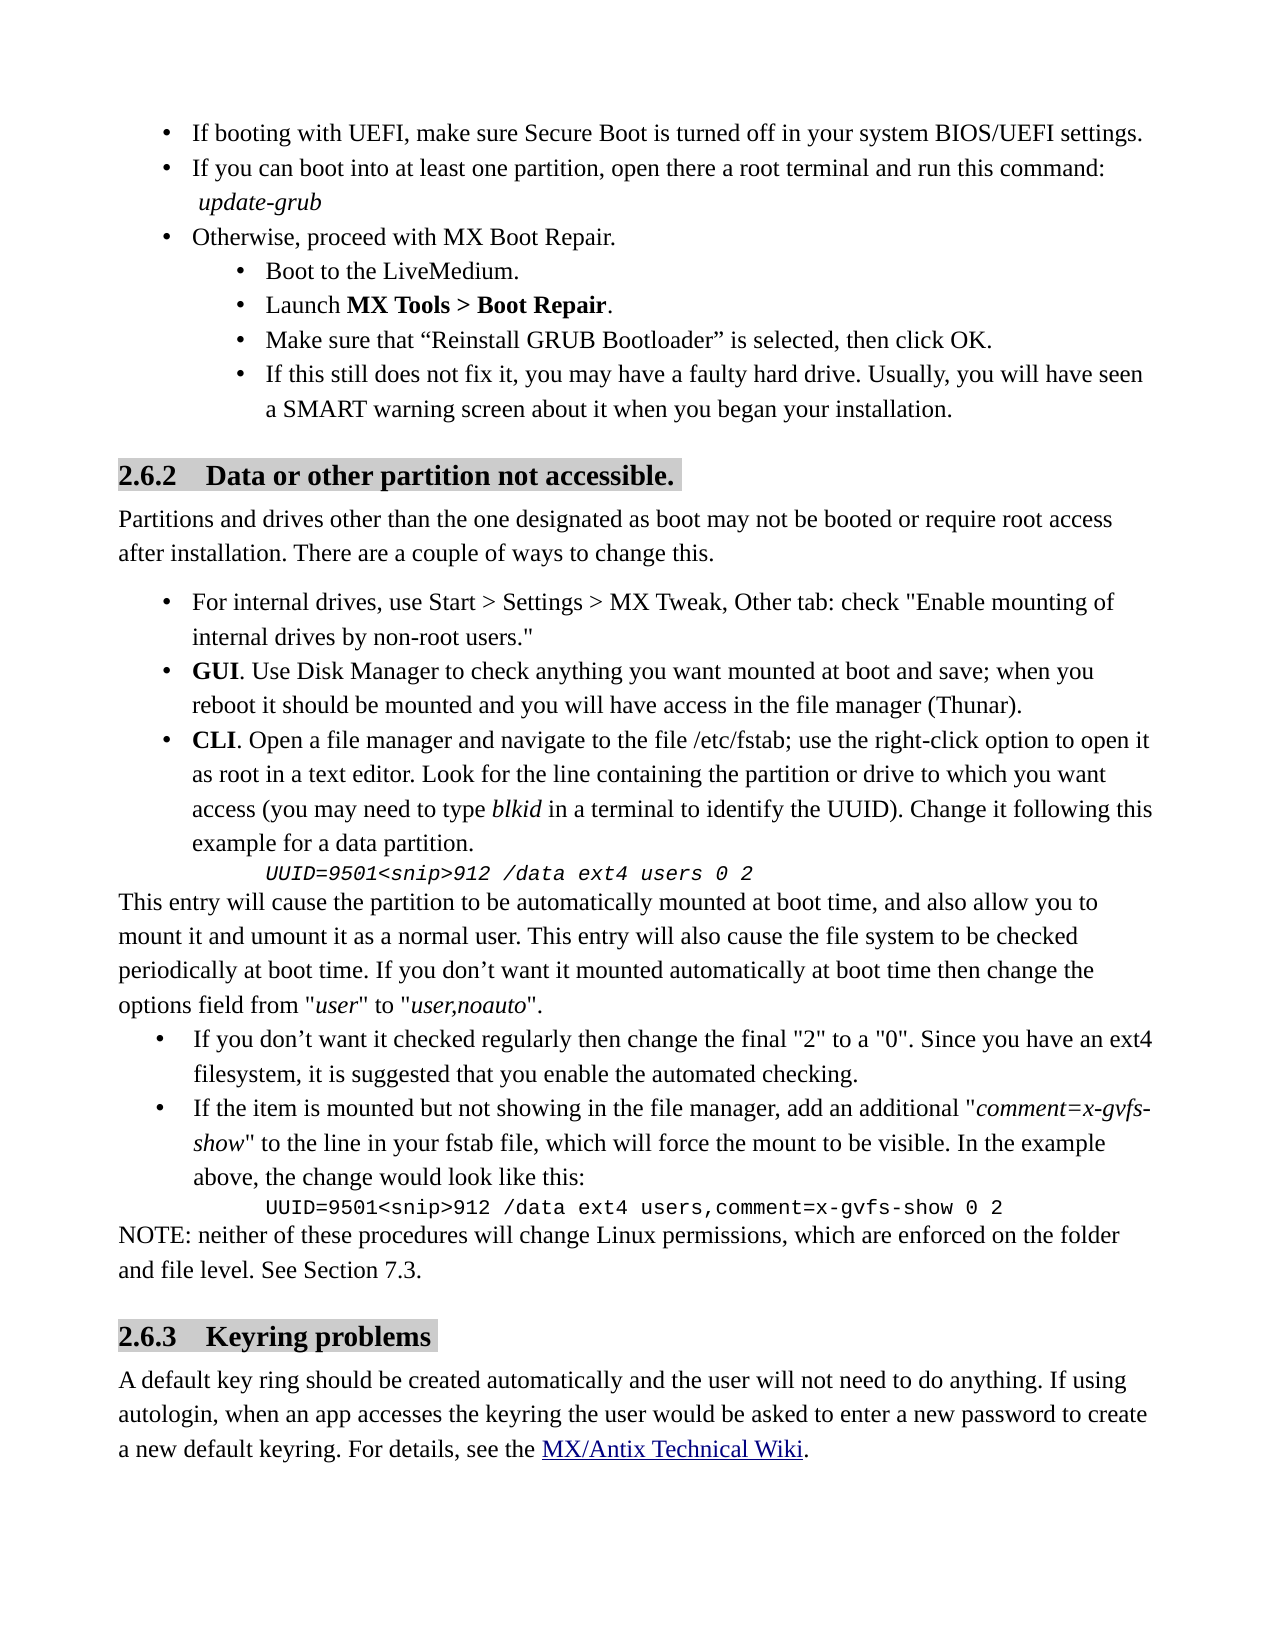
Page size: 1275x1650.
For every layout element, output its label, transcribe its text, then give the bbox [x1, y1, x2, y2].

list CLI. Open a file manager and navigate to the file /etc/fstab; use the right-click option to open it as root in a text editor. Look for the line containing the partition or drive to which you want access (you may need to type blkid in a terminal to identify the UUID). Change it following this example for a data partition. [162, 725, 1157, 857]
text Partitions and drives other than the one designated as boot may not be booted or require root access after installation. There are a couple of ways to change this. [118, 504, 1157, 567]
subtitle 2.6.2 Data or other partition not accessible. [682, 458, 1157, 491]
subtitle 2.6.3 Keyring problems [438, 1319, 1157, 1352]
list GUI. Use Disk Manager to check anything you want mounted at boot and save; when you reboot it should be mounted and you will have access in the file manager (Thunar). [162, 656, 1157, 719]
list If booting with UEFI, make sure Secure Boot is turned off in your system BIOS/UEFI settings. [162, 118, 1157, 147]
text This entry will cause the partition to be automatically mounted at boot time, and also allow you to mount it and umount it as a normal user. This entry will also cause the file system to be checked periodically at boot time. If you don’t want it mounted automatically at boot time then change the options field from "user" to "user,noauto". [118, 887, 1157, 1019]
list If the item is mounted but not showing in the file manager, add an additional "comment=x-gvfs-show" to the line in your fstab file, which will force the mount to be visible. In the example above, the change would look like this: [156, 1093, 1157, 1191]
list If you can boot into at least one partition, open there a root terminal and run this command: [162, 153, 1157, 181]
list Launch MX Tools > Boot Repair. [236, 291, 1157, 319]
list If this still does not fix it, you may have a faulty hard drive. Usually, you will have seen a SMART warning screen about it when you began your installation. [236, 359, 1157, 423]
list Make sure that “Reinstall GRUB Bootloader” is selected, then click OK. [236, 325, 1157, 354]
text NOTE: neither of these procedures will change Linux permissions, which are enforced on the folder and file level. See Section 7.3. [118, 1221, 1157, 1284]
list update-grub [162, 187, 1157, 216]
list If you don’t want it checked regularly then change the final "2" to a "0". Since you have an ext4 filesystem, it is suggested that you enable the automated checking. [156, 1024, 1157, 1088]
list For internal drives, use Start > Settings > MX Tweak, Other tab: check "Enable mounting of internal drives by non-root users." [162, 587, 1157, 650]
list UUID=9501<snip>912 /data ext4 users 0 2 [236, 863, 1157, 887]
list UUID=9501<snip>912 /data ext4 users,comment=x-gvfs-show 0 2 [236, 1197, 1157, 1221]
text A default key ring should be created automatically and the user will not need to do anything. If using autologin, when an app accesses the keyring the user would be asked to enter a new password to create a new default keyring. For details, see the MX/Antix Technical Wiki. [118, 1365, 1157, 1462]
list Boot to the LiveMedium. [236, 256, 1157, 285]
list Otherwise, proceed with MX Boot Repair. [162, 222, 1157, 250]
